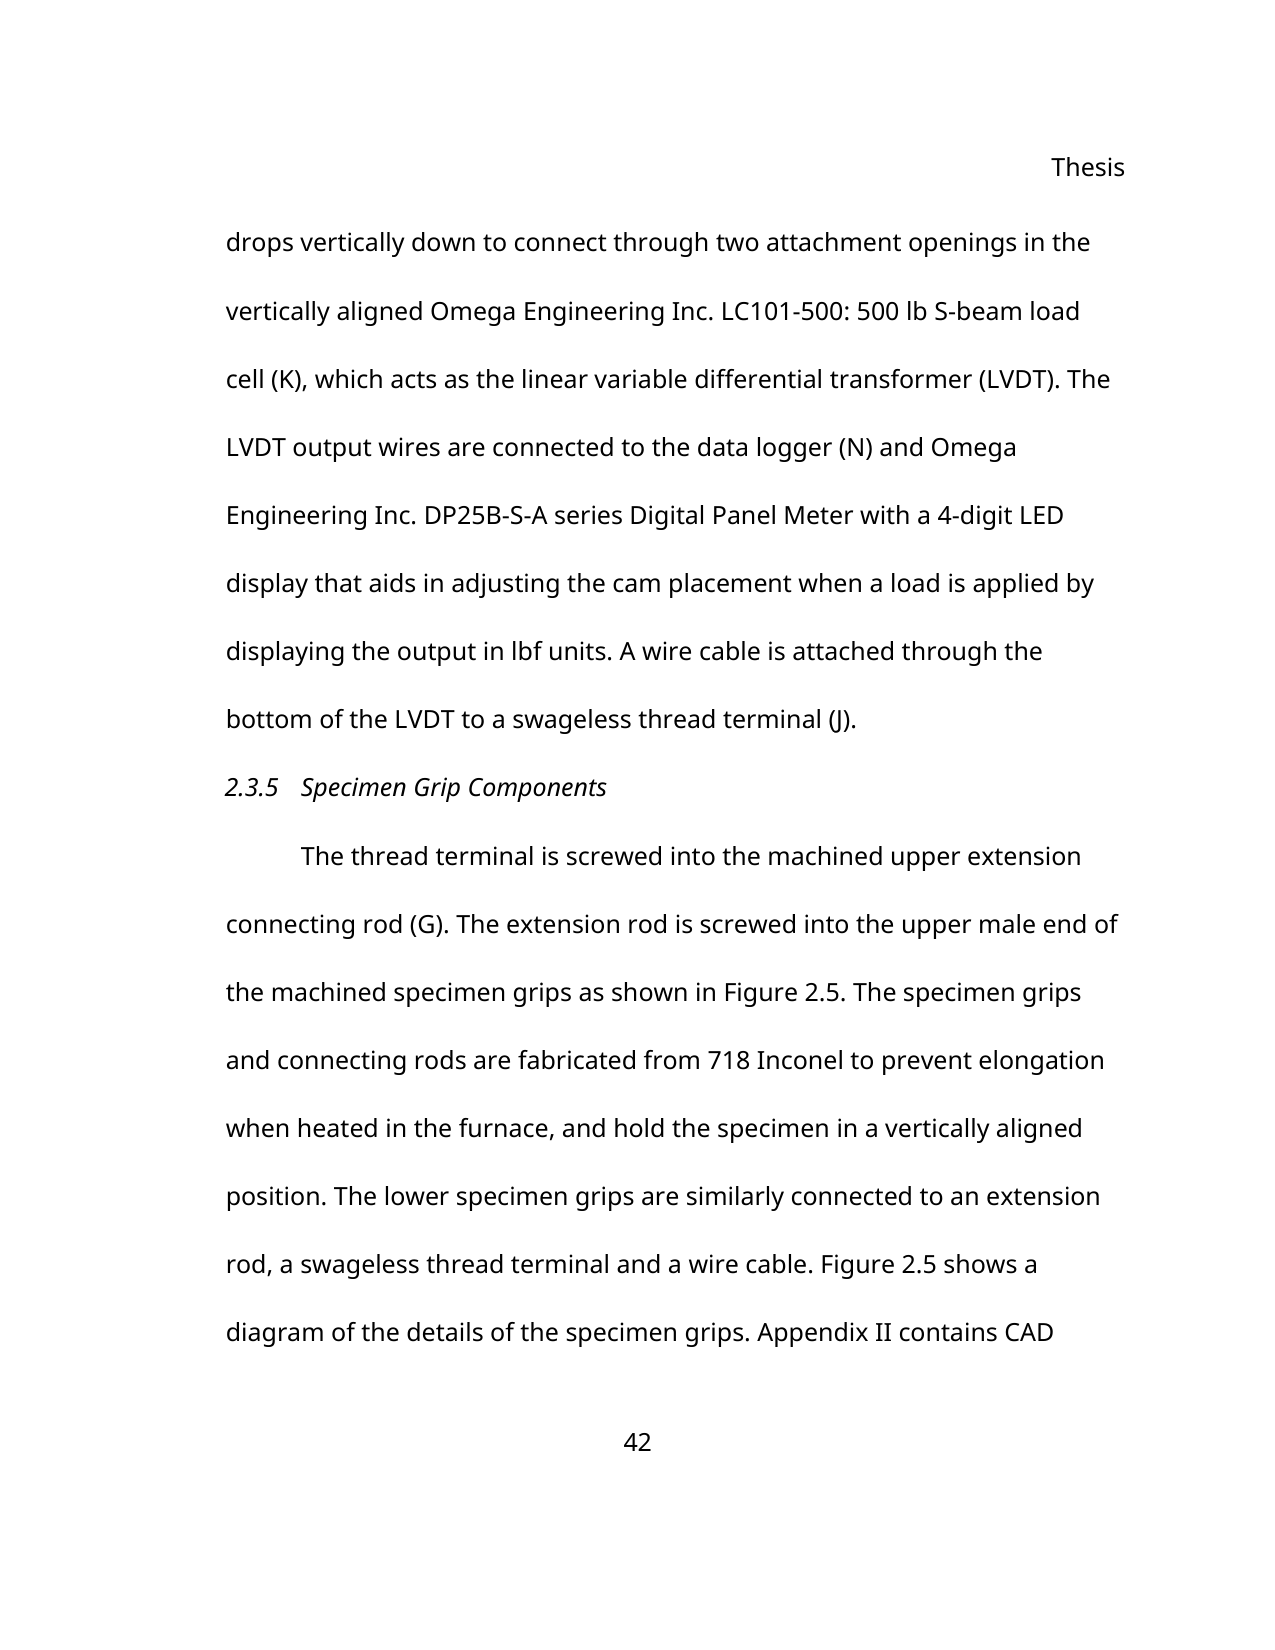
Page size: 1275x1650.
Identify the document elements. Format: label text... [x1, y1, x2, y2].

text 2.3.5 Specimen Grip Components [224, 770, 1125, 804]
text drops vertically down to connect through two attachment openings in the vertically aligned Omega Engineering Inc. LC101-500: 500 lb S-beam load cell (K), which acts as the linear variable differential transformer (LVDT). The LVDT output wires are connected to the data logger (N) and Omega Engineering Inc. DP25B-S-A series Digital Panel Meter with a 4-digit LED display that aids in adjusting the cam placement when a load is applied by displaying the output in lbf units. A wire cable is attached through the bottom of the LVDT to a swageless thread terminal (J). [224, 225, 1125, 736]
text The thread terminal is screwed into the machined upper extension connecting rod (G). The extension rod is screwed into the upper male end of the machined specimen grips as shown in Figure 2.5. The specimen grips and connecting rods are fabricated from 718 Inconel to prevent elongation when heated in the furnace, and hold the specimen in a vertically aligned position. The lower specimen grips are similarly connected to an extension rod, a swageless thread terminal and a wire cable. Figure 2.5 shows a diagram of the details of the specimen grips. Appendix II contains CAD [224, 838, 1125, 1349]
